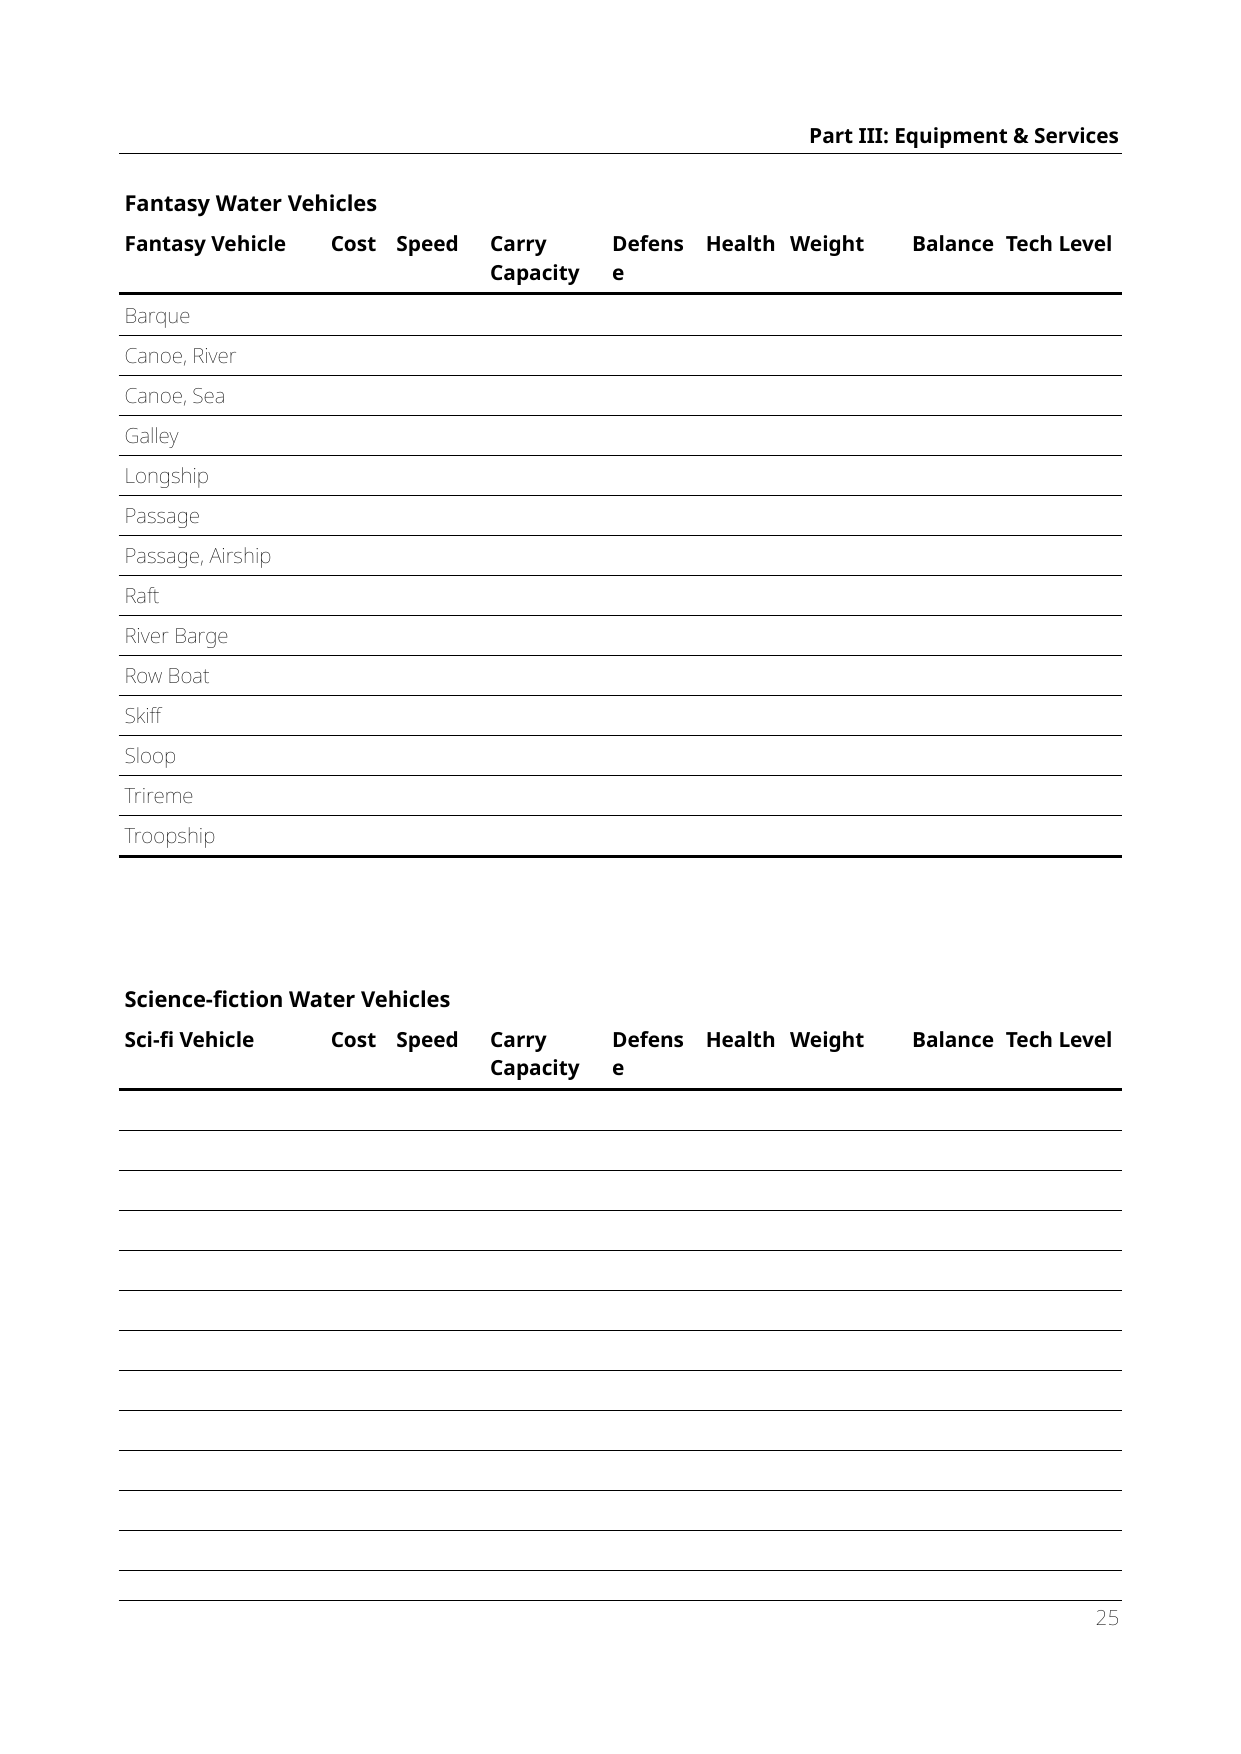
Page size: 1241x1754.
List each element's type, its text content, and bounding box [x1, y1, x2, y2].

table_cell [1000, 376, 1122, 415]
table_cell [484, 496, 606, 535]
table_cell [390, 1531, 484, 1570]
table_cell [390, 376, 484, 415]
table_cell [1000, 536, 1122, 575]
table_cell [700, 416, 784, 455]
table_cell [784, 696, 906, 735]
table_cell [390, 1451, 484, 1490]
table_cell [784, 416, 906, 455]
table_cell [906, 1211, 1000, 1250]
table_cell [390, 576, 484, 615]
table_cell [484, 776, 606, 815]
table_cell [1000, 1131, 1122, 1170]
table_cell Raft [119, 576, 325, 615]
table_cell [906, 1451, 1000, 1490]
table_cell Weight [784, 1019, 906, 1087]
table_cell Weight [784, 224, 906, 292]
table_cell [700, 456, 784, 495]
table_cell [784, 1491, 906, 1530]
table_cell [784, 736, 906, 775]
table_cell [390, 1171, 484, 1210]
table_cell [484, 1411, 606, 1450]
table_cell [784, 1251, 906, 1290]
table_cell [1000, 456, 1122, 495]
table_cell [1000, 656, 1122, 695]
table_cell [606, 1371, 700, 1410]
table_cell [906, 376, 1000, 415]
table_cell Skiff [119, 696, 325, 735]
table_cell [906, 1251, 1000, 1290]
table_cell [1000, 1411, 1122, 1450]
table_cell [906, 1091, 1000, 1130]
table_cell [700, 736, 784, 775]
table_cell [784, 496, 906, 535]
table_cell [700, 1411, 784, 1450]
table_cell [606, 776, 700, 815]
table_cell [606, 1091, 700, 1130]
table_cell [325, 496, 390, 535]
table_cell [1000, 496, 1122, 535]
table_cell [700, 1331, 784, 1370]
table_cell [784, 1371, 906, 1410]
table_cell [906, 1531, 1000, 1570]
table_cell [1000, 1331, 1122, 1370]
table_cell [325, 1411, 390, 1450]
table_cell [119, 1131, 325, 1170]
table_cell [484, 1531, 606, 1570]
table_cell [1000, 1451, 1122, 1490]
table_cell [606, 816, 700, 855]
table_cell River Barge [119, 616, 325, 655]
table_cell [484, 416, 606, 455]
table_cell [1000, 816, 1122, 855]
table_cell [784, 656, 906, 695]
table_cell [784, 1091, 906, 1130]
table_cell [700, 295, 784, 335]
table_cell [906, 1331, 1000, 1370]
table_cell [119, 1331, 325, 1370]
table_cell [325, 416, 390, 455]
table_cell [484, 1491, 606, 1530]
table_cell [1000, 1091, 1122, 1130]
table_header Science-fiction Water Vehicles [119, 978, 1122, 1019]
table_cell [784, 1411, 906, 1450]
table_cell [906, 776, 1000, 815]
table_cell [906, 1411, 1000, 1450]
table_cell [119, 1171, 325, 1210]
table_cell Speed [390, 1019, 484, 1087]
table_cell [606, 1411, 700, 1450]
table_cell [606, 736, 700, 775]
table_cell [906, 1291, 1000, 1330]
table_cell [1000, 416, 1122, 455]
table_cell [484, 1211, 606, 1250]
table_cell [325, 816, 390, 855]
table_cell [906, 1171, 1000, 1210]
table_cell [784, 1291, 906, 1330]
table_cell Barque [119, 295, 325, 335]
table_cell [1000, 1491, 1122, 1530]
table_cell [390, 1491, 484, 1530]
table_cell [325, 295, 390, 335]
table_cell Sloop [119, 736, 325, 775]
table_cell [784, 816, 906, 855]
table_cell Canoe, Sea [119, 376, 325, 415]
table_cell [700, 1211, 784, 1250]
table_cell [606, 416, 700, 455]
table_cell [906, 295, 1000, 335]
table_cell [784, 616, 906, 655]
table_cell Galley [119, 416, 325, 455]
table_cell [906, 496, 1000, 535]
table_cell [325, 656, 390, 695]
table_cell [1000, 736, 1122, 775]
table_cell [390, 1251, 484, 1290]
table_cell [700, 1131, 784, 1170]
table_cell [484, 336, 606, 375]
table_cell [1000, 1171, 1122, 1210]
table_cell [119, 1491, 325, 1530]
table_cell [784, 1211, 906, 1250]
table_cell [119, 858, 1122, 892]
table_cell Trireme [119, 776, 325, 815]
table_cell [484, 1131, 606, 1170]
table_cell [606, 1211, 700, 1250]
table_cell [325, 456, 390, 495]
table_cell [1000, 1371, 1122, 1410]
table_cell [1000, 336, 1122, 375]
table_cell [325, 576, 390, 615]
table_cell [606, 536, 700, 575]
table_cell [390, 696, 484, 735]
table_cell [906, 1491, 1000, 1530]
table_cell [390, 1091, 484, 1130]
table_cell [906, 1131, 1000, 1170]
table_cell Defense [606, 1019, 700, 1087]
table_cell [700, 656, 784, 695]
table_cell [1000, 1211, 1122, 1250]
table_cell [700, 536, 784, 575]
table_cell [119, 1291, 325, 1330]
table_cell [606, 1531, 700, 1570]
table_cell [606, 295, 700, 335]
table_cell [700, 496, 784, 535]
table_cell [484, 1331, 606, 1370]
table_cell [784, 1531, 906, 1570]
table_cell [906, 696, 1000, 735]
table_cell [606, 496, 700, 535]
table_cell [1000, 616, 1122, 655]
table_cell [390, 536, 484, 575]
table_cell [1000, 1251, 1122, 1290]
table_cell [390, 456, 484, 495]
table_cell [325, 336, 390, 375]
table_cell Sci-fi Vehicle [119, 1019, 325, 1087]
table_cell [325, 1331, 390, 1370]
table_cell [606, 336, 700, 375]
table_cell [484, 456, 606, 495]
table_cell [484, 1451, 606, 1490]
table_cell [606, 1491, 700, 1530]
table_cell [119, 1451, 325, 1490]
table_cell [325, 376, 390, 415]
table_cell [390, 336, 484, 375]
table_cell [606, 616, 700, 655]
table_cell [325, 776, 390, 815]
table_cell [700, 376, 784, 415]
table_cell [484, 376, 606, 415]
table_cell [906, 576, 1000, 615]
table_cell Balance [906, 224, 1000, 292]
table_cell [700, 696, 784, 735]
table_cell [390, 1331, 484, 1370]
table_cell [119, 1371, 325, 1410]
table_cell [484, 1171, 606, 1210]
table_cell [906, 736, 1000, 775]
table_cell [606, 1331, 700, 1370]
table_cell [325, 1251, 390, 1290]
table_cell [606, 456, 700, 495]
table_cell Canoe, River [119, 336, 325, 375]
table_cell Row Boat [119, 656, 325, 695]
table_cell [1000, 1291, 1122, 1330]
table_cell [390, 816, 484, 855]
table_cell [606, 1131, 700, 1170]
table_cell [484, 1091, 606, 1130]
table_cell [484, 616, 606, 655]
table_cell Carry Capacity [484, 1019, 606, 1087]
table_cell [700, 1491, 784, 1530]
table_cell [390, 1411, 484, 1450]
table_cell [119, 1251, 325, 1290]
table_cell [119, 1091, 325, 1130]
table_cell [700, 1091, 784, 1130]
table_cell [784, 456, 906, 495]
table_cell [325, 1491, 390, 1530]
table_cell [700, 1291, 784, 1330]
table_cell [606, 656, 700, 695]
table_cell [784, 1451, 906, 1490]
table_cell [906, 616, 1000, 655]
table_cell [390, 1131, 484, 1170]
table_cell [784, 776, 906, 815]
table_cell Cost [325, 1019, 390, 1087]
table_cell [700, 616, 784, 655]
table_cell [1000, 696, 1122, 735]
table_cell [1000, 1531, 1122, 1570]
table_cell [325, 1091, 390, 1130]
table_cell Health [700, 1019, 784, 1087]
table_cell [606, 1451, 700, 1490]
table_cell [119, 1211, 325, 1250]
table_cell [390, 736, 484, 775]
table_cell Passage [119, 496, 325, 535]
table_cell [784, 1331, 906, 1370]
table_cell [700, 1531, 784, 1570]
table_cell [906, 456, 1000, 495]
table_cell [906, 416, 1000, 455]
table_cell [1000, 576, 1122, 615]
table_cell [325, 1171, 390, 1210]
table_cell [906, 1371, 1000, 1410]
table_cell [325, 696, 390, 735]
table_cell Cost [325, 224, 390, 292]
table_cell [390, 295, 484, 335]
table_cell [390, 616, 484, 655]
table_cell [784, 1131, 906, 1170]
table_cell [390, 1211, 484, 1250]
table_cell [390, 1371, 484, 1410]
table_cell [906, 816, 1000, 855]
table_cell [784, 336, 906, 375]
table_cell [484, 1291, 606, 1330]
table_cell [484, 295, 606, 335]
table_cell [700, 776, 784, 815]
table_cell Fantasy Vehicle [119, 224, 325, 292]
table_cell [390, 1291, 484, 1330]
table_cell Health [700, 224, 784, 292]
table_cell [325, 1371, 390, 1410]
table_cell Troopship [119, 816, 325, 855]
table_cell [325, 1291, 390, 1330]
table_cell [700, 1371, 784, 1410]
table_cell [784, 576, 906, 615]
table_cell Tech Level [1000, 1019, 1122, 1087]
table_cell [606, 576, 700, 615]
table_cell [700, 1451, 784, 1490]
table_cell [390, 776, 484, 815]
table_cell [390, 496, 484, 535]
table_cell [784, 1171, 906, 1210]
table_cell [119, 1531, 325, 1570]
table_cell Defense [606, 224, 700, 292]
table_cell [119, 1411, 325, 1450]
table_cell [325, 1211, 390, 1250]
table_cell Longship [119, 456, 325, 495]
table_cell [700, 816, 784, 855]
table_cell Balance [906, 1019, 1000, 1087]
table_cell [325, 1531, 390, 1570]
table_cell [606, 1251, 700, 1290]
table_cell [484, 1371, 606, 1410]
table_cell [484, 816, 606, 855]
table_cell [390, 656, 484, 695]
table_cell [606, 696, 700, 735]
table_cell [484, 1251, 606, 1290]
table_cell [606, 1291, 700, 1330]
table_cell [325, 536, 390, 575]
table_cell [700, 336, 784, 375]
table_cell [1000, 776, 1122, 815]
table_cell Tech Level [1000, 224, 1122, 292]
table_cell [700, 1251, 784, 1290]
table_cell [325, 616, 390, 655]
table_cell [906, 656, 1000, 695]
table_cell [325, 736, 390, 775]
table_cell Carry Capacity [484, 224, 606, 292]
table_cell [906, 536, 1000, 575]
table_cell [484, 656, 606, 695]
table_cell [1000, 295, 1122, 335]
table_cell [700, 1171, 784, 1210]
table_cell [784, 295, 906, 335]
table_cell [484, 696, 606, 735]
table_cell [484, 736, 606, 775]
table_cell [484, 576, 606, 615]
table_cell [906, 336, 1000, 375]
table_cell [325, 1451, 390, 1490]
table_cell [606, 1171, 700, 1210]
table_cell Passage, Airship [119, 536, 325, 575]
table_cell [784, 536, 906, 575]
table_cell [484, 536, 606, 575]
table_header Fantasy Water Vehicles [119, 183, 1122, 224]
table_cell Speed [390, 224, 484, 292]
table_cell [325, 1131, 390, 1170]
table_cell [700, 576, 784, 615]
table_cell [784, 376, 906, 415]
table_cell [606, 376, 700, 415]
table_cell [390, 416, 484, 455]
